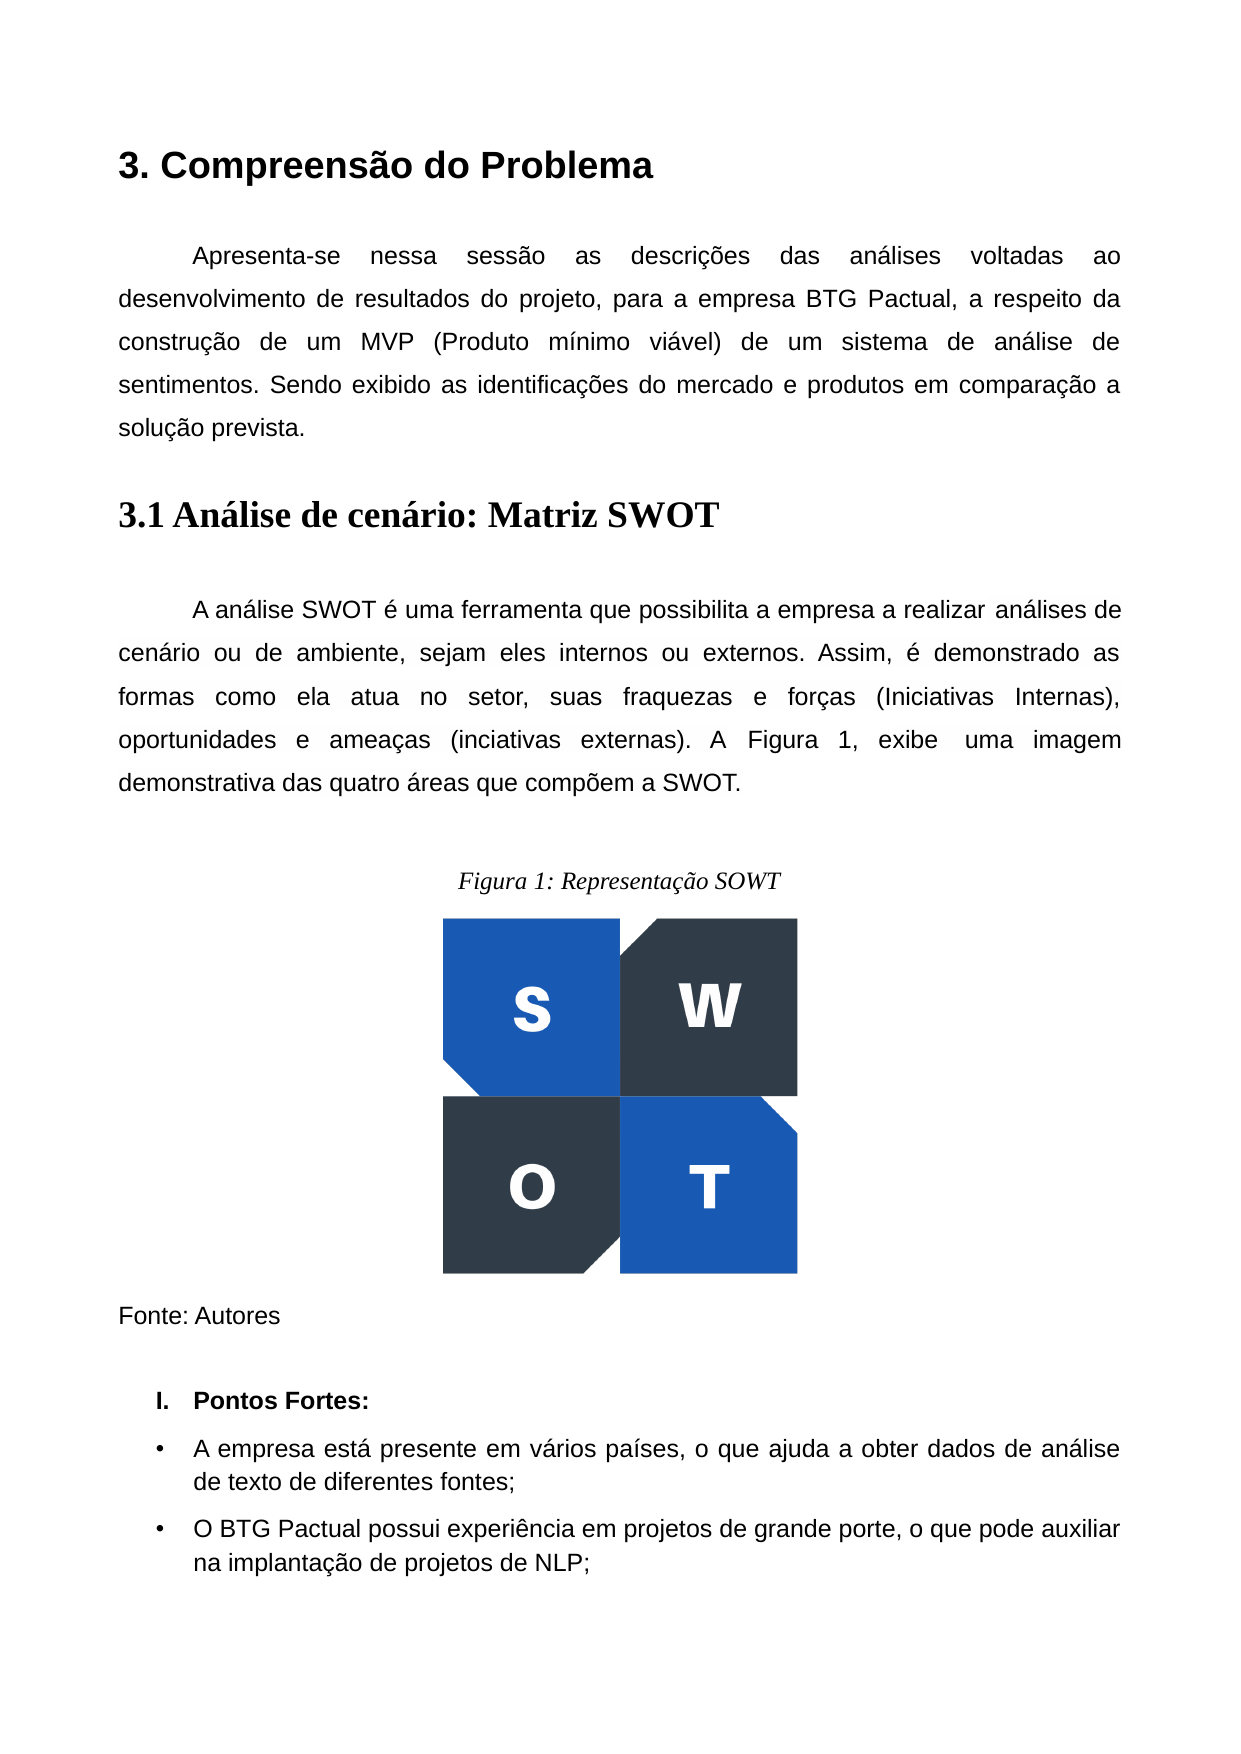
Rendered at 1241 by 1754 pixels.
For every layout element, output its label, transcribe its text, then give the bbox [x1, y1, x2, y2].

list Pontos Fortes: [156, 1386, 1122, 1415]
list O BTG Pactual possui experiência em projetos de grande porte, o que pode auxiliar na implantação de projetos de NLP; [156, 1514, 1122, 1576]
subtitle 3. Compreensão do Problema [118, 143, 1122, 187]
text A análise SWOT é uma ferramenta que possibilita a empresa a realizar análises de cenário ou de ambiente, sejam eles internos ou externos. Assim, é demonstrado as formas como ela atua no setor, suas fraquezas e forças (Iniciativas Internas), oportunidades e ameaças (inciativas externas). A Figura 1, exibe uma imagem demonstrativa das quatro áreas que compõem a SWOT. [118, 595, 1122, 796]
text Apresenta-se nessa sessão as descrições das análises voltadas ao desenvolvimento de resultados do projeto, para a empresa BTG Pactual, a respeito da construção de um MVP (Produto mínimo viável) de um sistema de análise de sentimentos. Sendo exibido as identificações do mercado e produtos em comparação a solução prevista. [118, 241, 1122, 442]
text Figura 1: Representação SOWT [272, 866, 968, 895]
list A empresa está presente em vários países, o que ajuda a obter dados de análise de texto de diferentes fontes; [156, 1434, 1122, 1496]
picture [272, 895, 968, 1287]
subtitle 3.1 Análise de cenário: Matriz SWOT [118, 492, 1122, 535]
text Fonte: Autores [118, 854, 1122, 1329]
